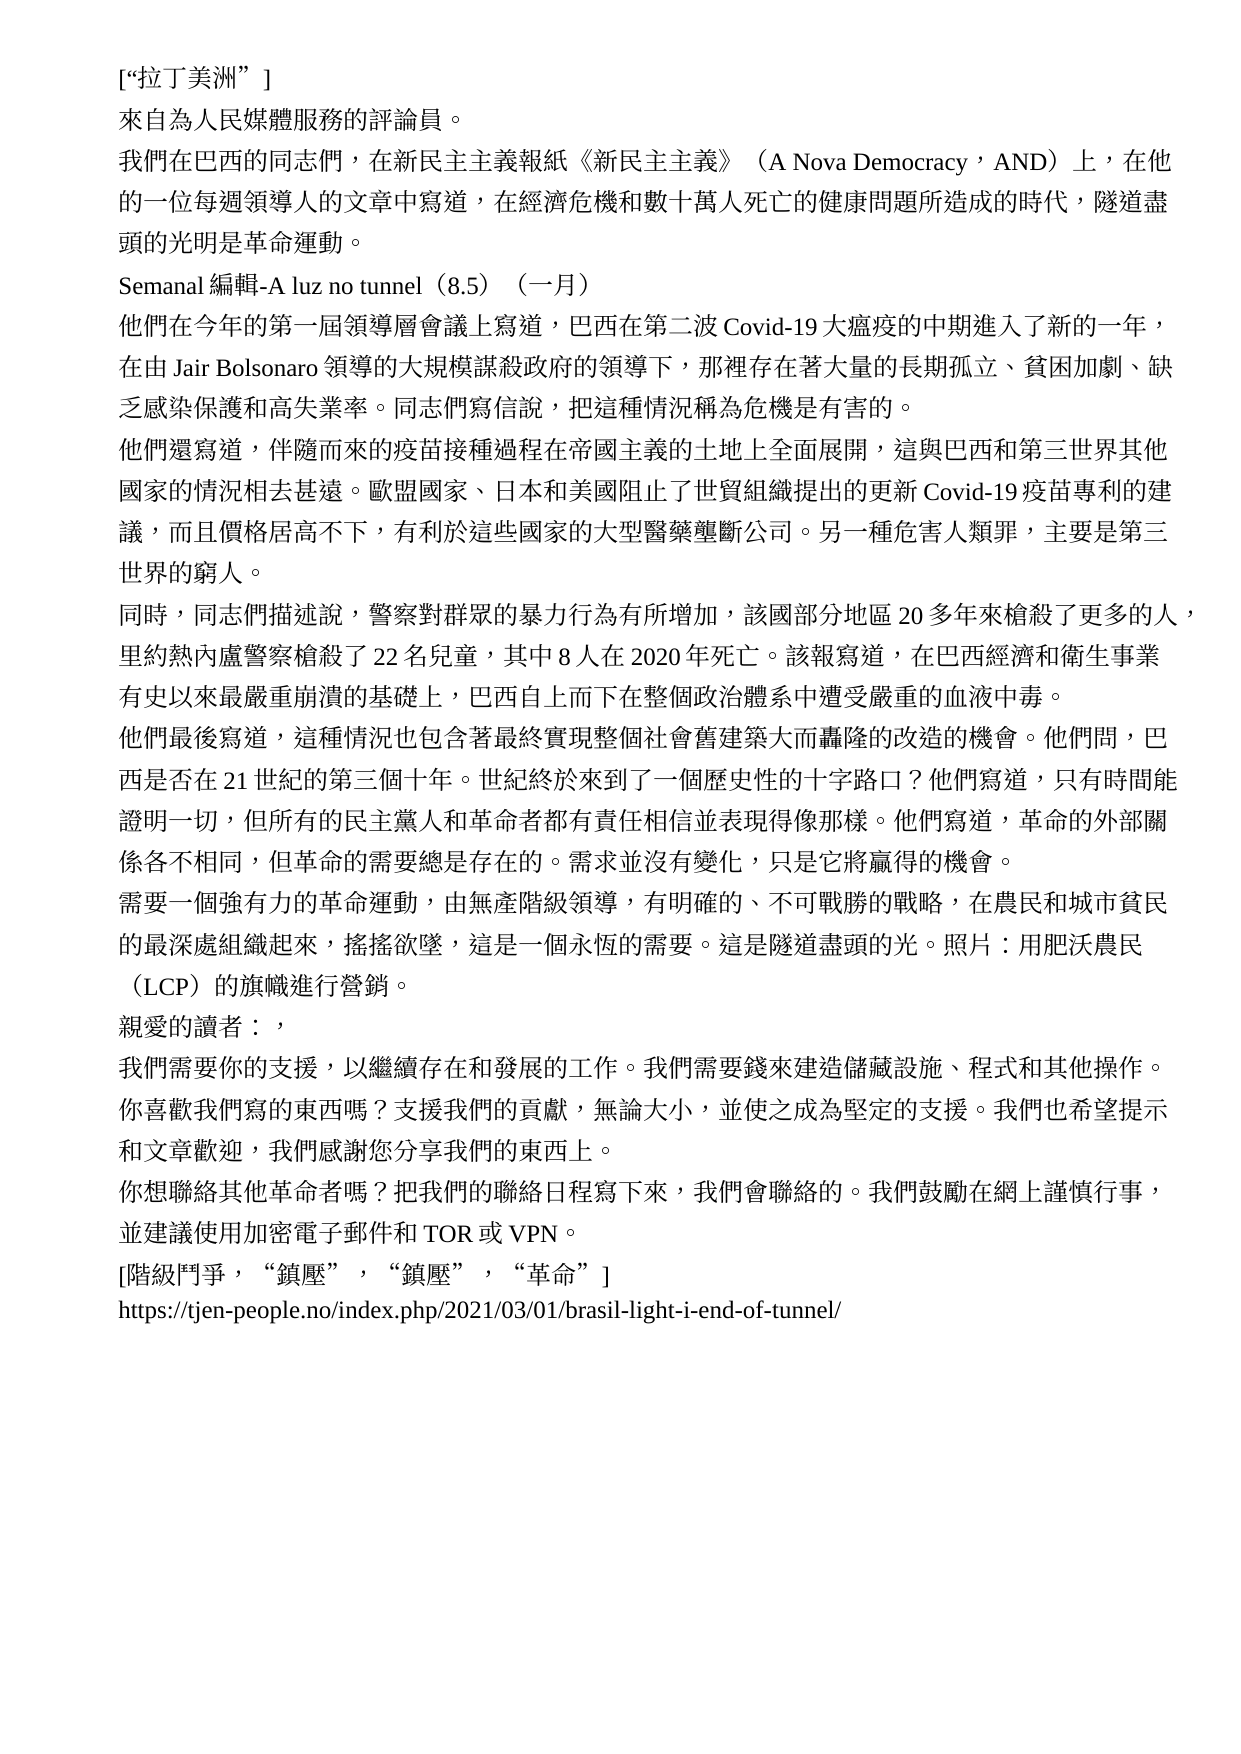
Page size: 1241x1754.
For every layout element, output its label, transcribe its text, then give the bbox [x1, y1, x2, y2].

text 2021-03-01T16:17:20+00:00 2021-03-01T16:20:17+00:00 TFM公司 ['https://i1.wp.com/tjen-people.no/wp-content/uploads/2021/03/lcp\u brazil\u signalfire.jpg？配合=1160%2C761&ssl=1''https://lh6.googleusercontent.com/WGBpLvZxS-wE0dKwe7XHMhOtfySlbPgR7r-eo2IWyxm\u Hum--v0rlzejfokmspmk5r4u5mifah4eoitko7wl0\u Lx688B07svNXPZD-YehEvaTNEaz2nUb2Ri\u HaGPn"... [“拉丁美洲”] 來自為人民媒體服務的評論員。 我們在巴西的同志們，在新民主主義報紙《新民主主義》（A Nova Democracy，AND）上，在他的一位每週領導人的文章中寫道，在經濟危機和數十萬人死亡的健康問題所造成的時代，隧道盡頭的光明是革命運動。 Semanal編輯-A luz no tunnel（8.5）（一月） 他們在今年的第一屆領導層會議上寫道，巴西在第二波Covid-19大瘟疫的中期進入了新的一年，在由Jair Bolsonaro領導的大規模謀殺政府的領導下，那裡存在著大量的長期孤立、貧困加劇、缺乏感染保護和高失業率。同志們寫信說，把這種情況稱為危機是有害的。 他們還寫道，伴隨而來的疫苗接種過程在帝國主義的土地上全面展開，這與巴西和第三世界其他國家的情況相去甚遠。歐盟國家、日本和美國阻止了世貿組織提出的更新Covid-19疫苗專利的建議，而且價格居高不下，有利於這些國家的大型醫藥壟斷公司。另一種危害人類罪，主要是第三世界的窮人。 同時，同志們描述說，警察對群眾的暴力行為有所增加，該國部分地區20多年來槍殺了更多的人，里約熱內盧警察槍殺了22名兒童，其中8人在2020年死亡。該報寫道，在巴西經濟和衛生事業有史以來最嚴重崩潰的基礎上，巴西自上而下在整個政治體系中遭受嚴重的血液中毒。 他們最後寫道，這種情況也包含著最終實現整個社會舊建築大而轟隆的改造的機會。他們問，巴西是否在21世紀的第三個十年。世紀終於來到了一個歷史性的十字路口？他們寫道，只有時間能證明一切，但所有的民主黨人和革命者都有責任相信並表現得像那樣。他們寫道，革命的外部關係各不相同，但革命的需要總是存在的。需求並沒有變化，只是它將贏得的機會。 需要一個強有力的革命運動，由無產階級領導，有明確的、不可戰勝的戰略，在農民和城市貧民的最深處組織起來，搖搖欲墜，這是一個永恆的需要。這是隧道盡頭的光。照片：用肥沃農民（LCP）的旗幟進行營銷。 親愛的讀者：， 我們需要你的支援，以繼續存在和發展的工作。我們需要錢來建造儲藏設施、程式和其他操作。 你喜歡我們寫的東西嗎？支援我們的貢獻，無論大小，並使之成為堅定的支援。我們也希望提示和文章歡迎，我們感謝您分享我們的東西上。 你想聯絡其他革命者嗎？把我們的聯絡日程寫下來，我們會聯絡的。我們鼓勵在網上謹慎行事，並建議使用加密電子郵件和TOR或VPN。 [階級鬥爭，“鎮壓”，“鎮壓”，“革命”] https://tjen-people.no/index.php/2021/03/01/brasil-light-i-end-of-tunnel/ [118, 59, 1181, 1324]
